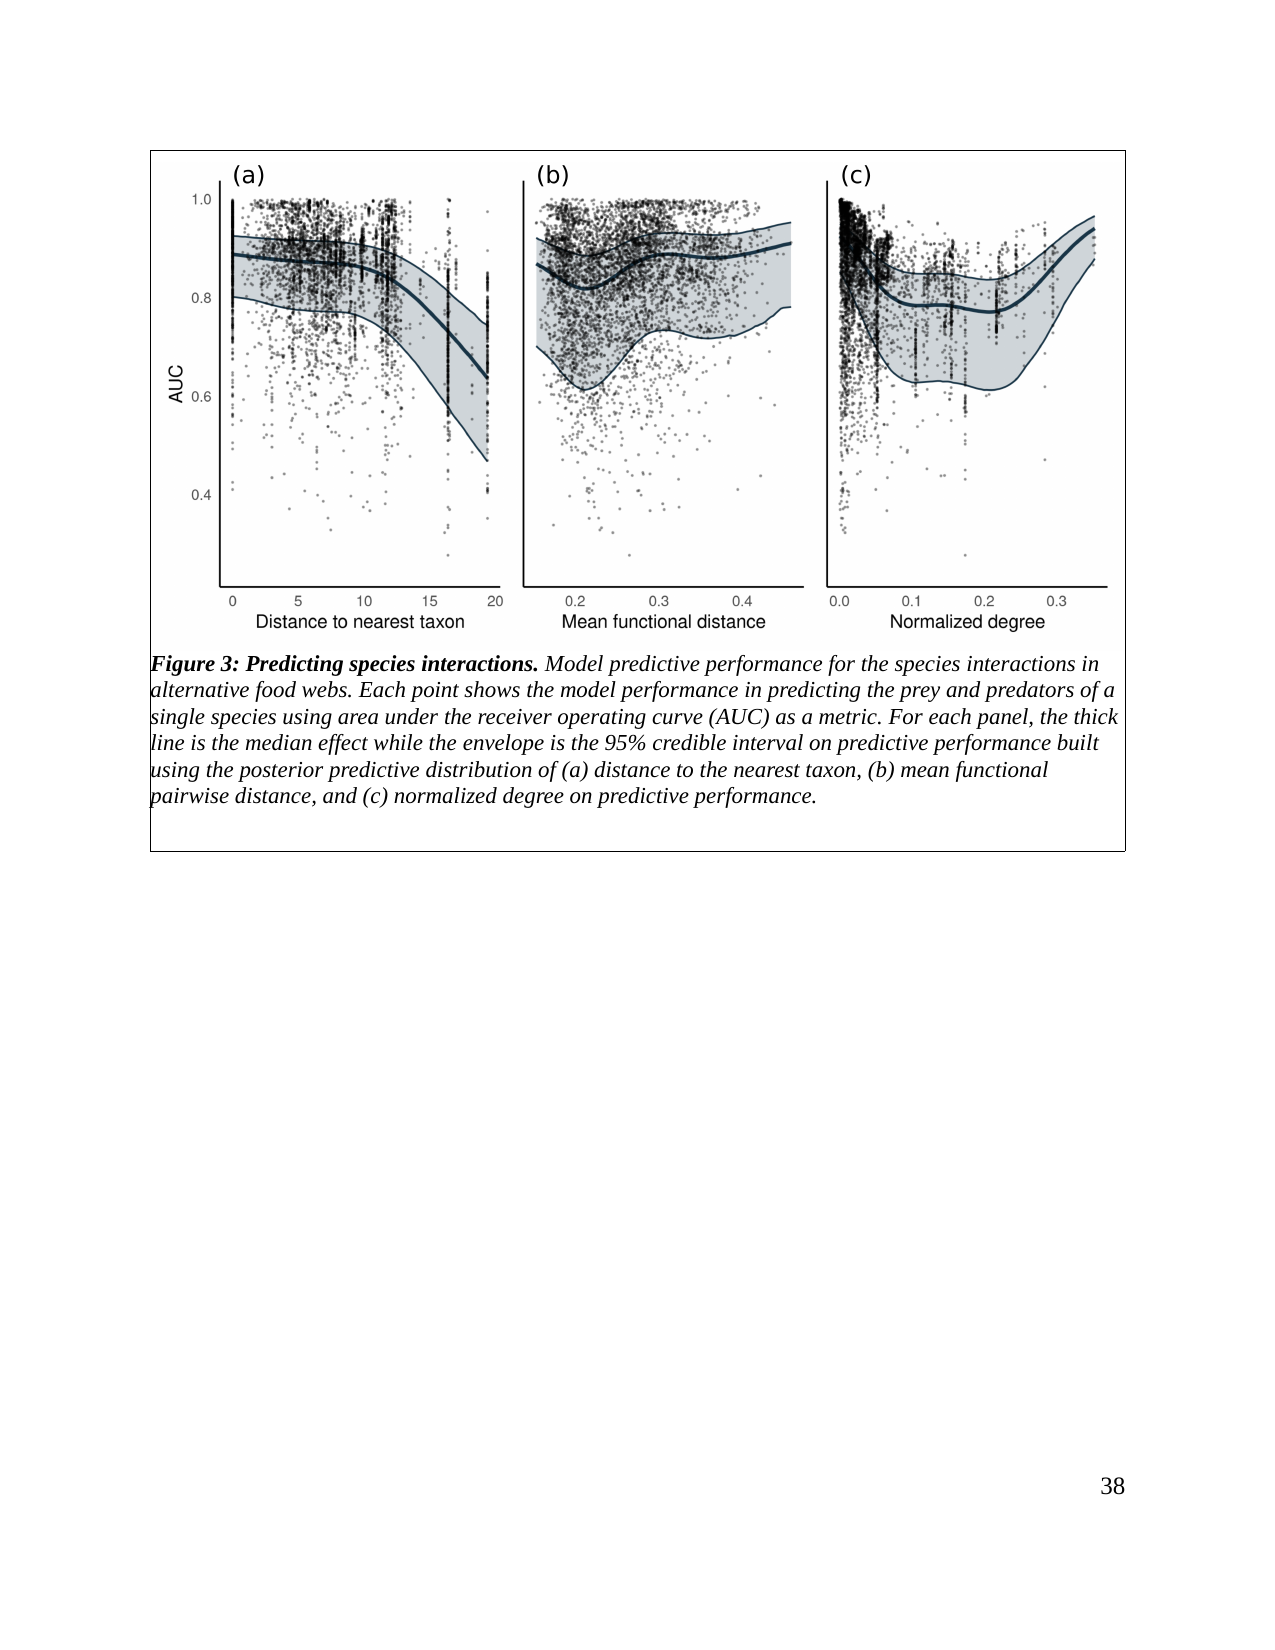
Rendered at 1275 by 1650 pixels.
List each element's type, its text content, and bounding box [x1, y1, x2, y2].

text Figure 3: Predicting species interactions. Model predictive performance for the species interactions in alternative food webs. Each point shows the model performance in predicting the prey and predators of a single species using area under the receiver operating curve (AUC) as a metric. For each panel, the thick line is the median effect while the envelope is the 95% credible interval on predictive performance built using the posterior predictive distribution of (a) distance to the nearest taxon, (b) mean functional pairwise distance, and (c) normalized degree on predictive performance. [151, 651, 1125, 808]
picture [151, 162, 1125, 651]
